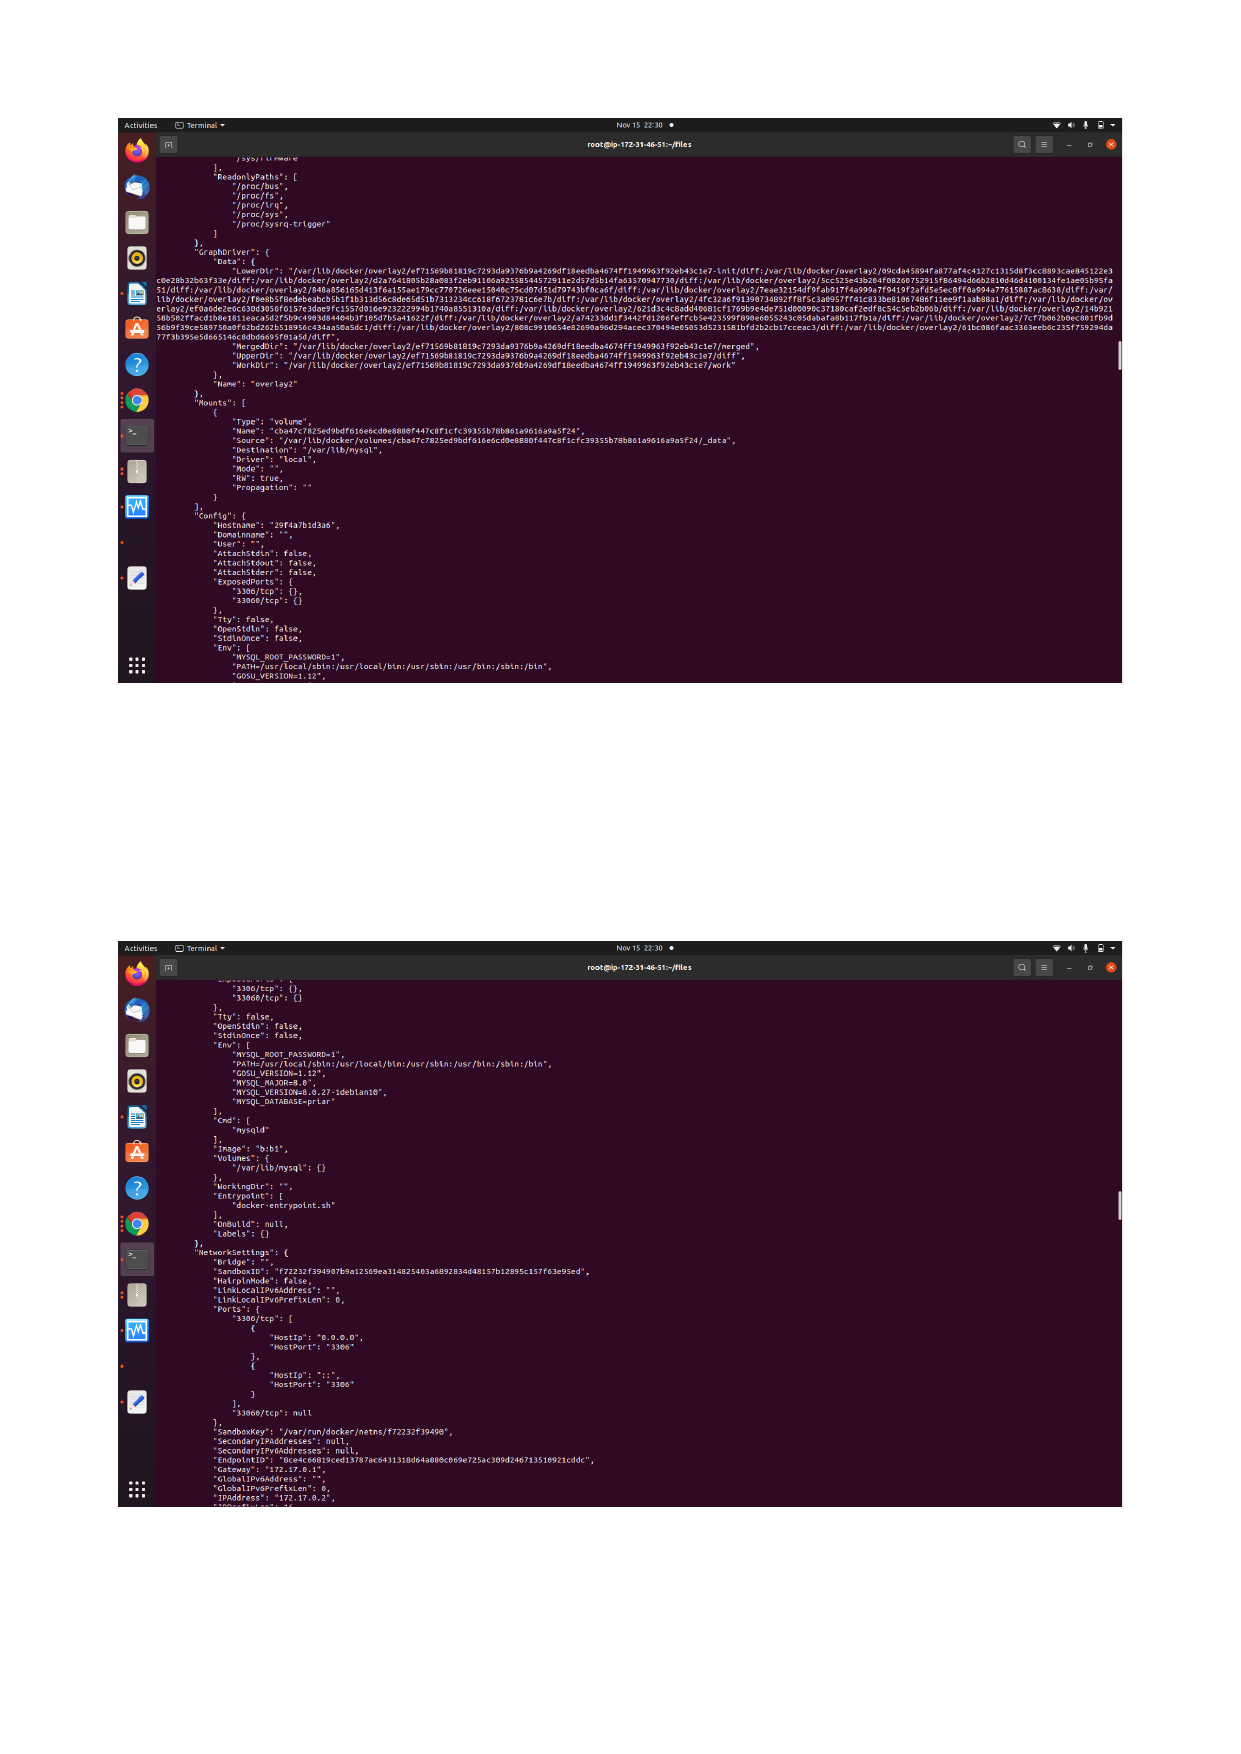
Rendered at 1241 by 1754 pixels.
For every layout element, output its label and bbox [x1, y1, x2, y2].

picture [118, 941, 1123, 1507]
picture [118, 118, 1123, 683]
